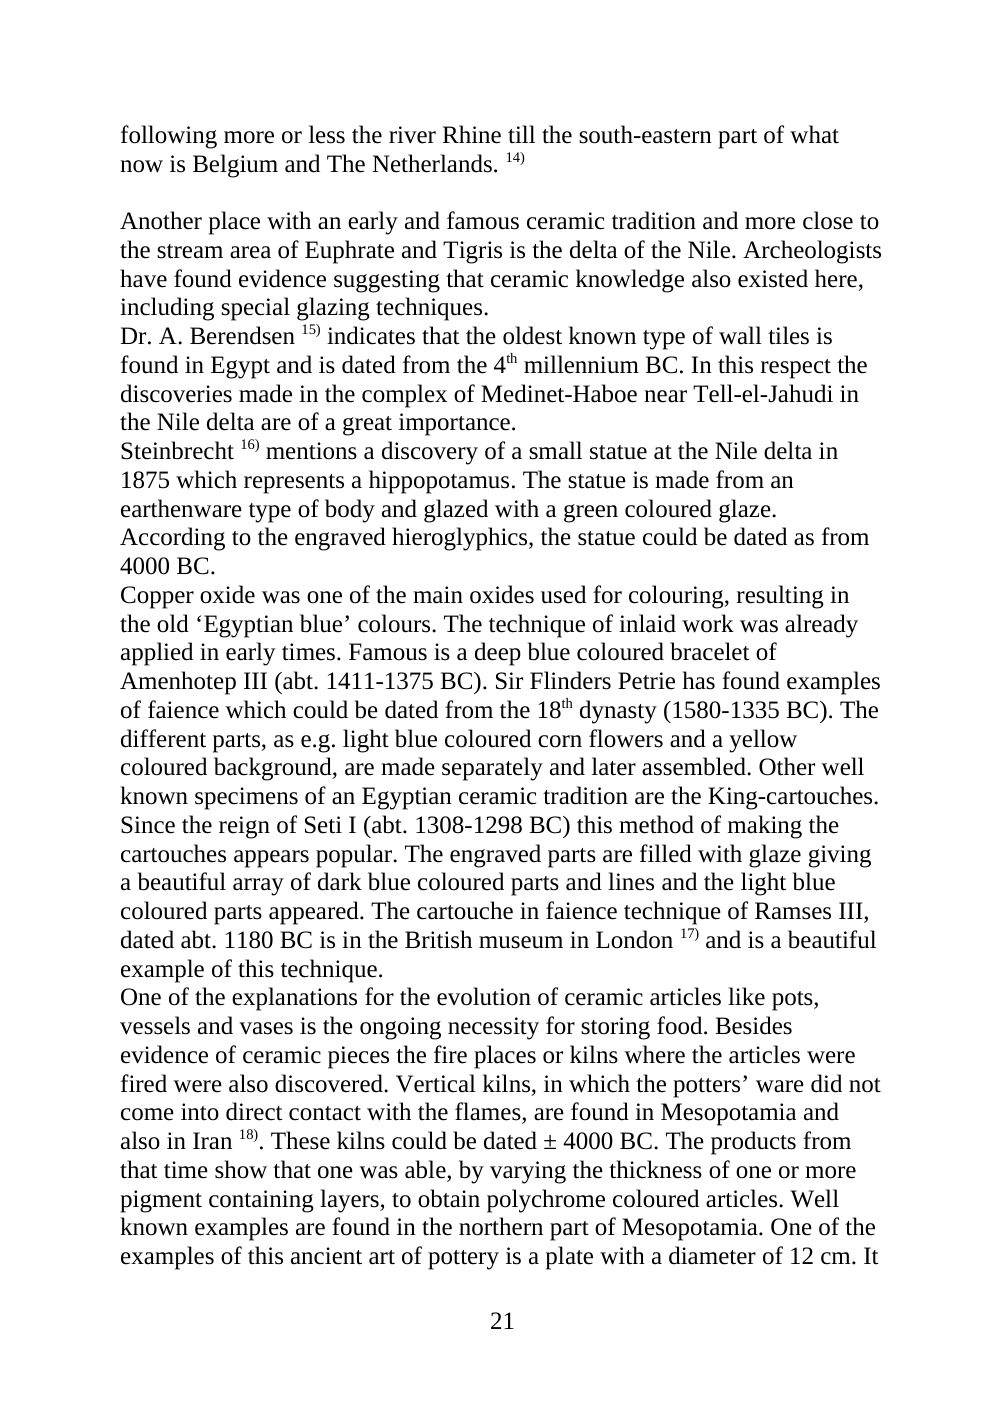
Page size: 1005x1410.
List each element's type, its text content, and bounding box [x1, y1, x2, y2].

text Steinbrecht 16) mentions a discovery of a small statue at the Nile delta in 1875 which represents a hippopotamus. The statue is made from an earthenware type of body and glazed with a green coloured glaze. According to the engraved hieroglyphics, the statue could be dated as from 4000 BC. [120, 436, 885, 580]
text Another place with an early and famous ceramic tradition and more close to the stream area of Euphrate and Tigris is the delta of the Nile. Archeologists have found evidence suggesting that ceramic knowledge also existed here, including special glazing techniques. [120, 206, 885, 321]
text Dr. A. Berendsen 15) indicates that the oldest known type of wall tiles is found in Egypt and is dated from the 4th millennium BC. In this respect the discoveries made in the complex of Medinet-Haboe near Tell-el-Jahudi in the Nile delta are of a great importance. [120, 321, 885, 436]
text following more or less the river Rhine till the south-eastern part of what now is Belgium and The Netherlands. 14) [120, 120, 885, 177]
text One of the explanations for the evolution of ceramic articles like pots, vessels and vases is the ongoing necessity for storing food. Besides evidence of ceramic pieces the fire places or kilns where the articles were fired were also discovered. Vertical kilns, in which the potters’ ware did not come into direct contact with the flames, are found in Mesopotamia and also in Iran 18). These kilns could be dated ± 4000 BC. The products from that time show that one was able, by varying the thickness of one or more pigment containing layers, to obtain polychrome coloured articles. Well known examples are found in the northern part of Mesopotamia. One of the examples of this ancient art of pottery is a plate with a diameter of 12 cm. It [120, 982, 885, 1270]
text Copper oxide was one of the main oxides used for colouring, resulting in the old ‘Egyptian blue’ colours. The technique of inlaid work was already applied in early times. Famous is a deep blue coloured bracelet of Amenhotep III (abt. 1411-1375 BC). Sir Flinders Petrie has found examples of faience which could be dated from the 18th dynasty (1580-1335 BC). The different parts, as e.g. light blue coloured corn flowers and a yellow coloured background, are made separately and later assembled. Other well known specimens of an Egyptian ceramic tradition are the King-cartouches. Since the reign of Seti I (abt. 1308-1298 BC) this method of making the cartouches appears popular. The engraved parts are filled with glaze giving a beautiful array of dark blue coloured parts and lines and the light blue coloured parts appeared. The cartouche in faience technique of Ramses III, dated abt. 1180 BC is in the British museum in London 17) and is a beautiful example of this technique. [120, 580, 885, 982]
